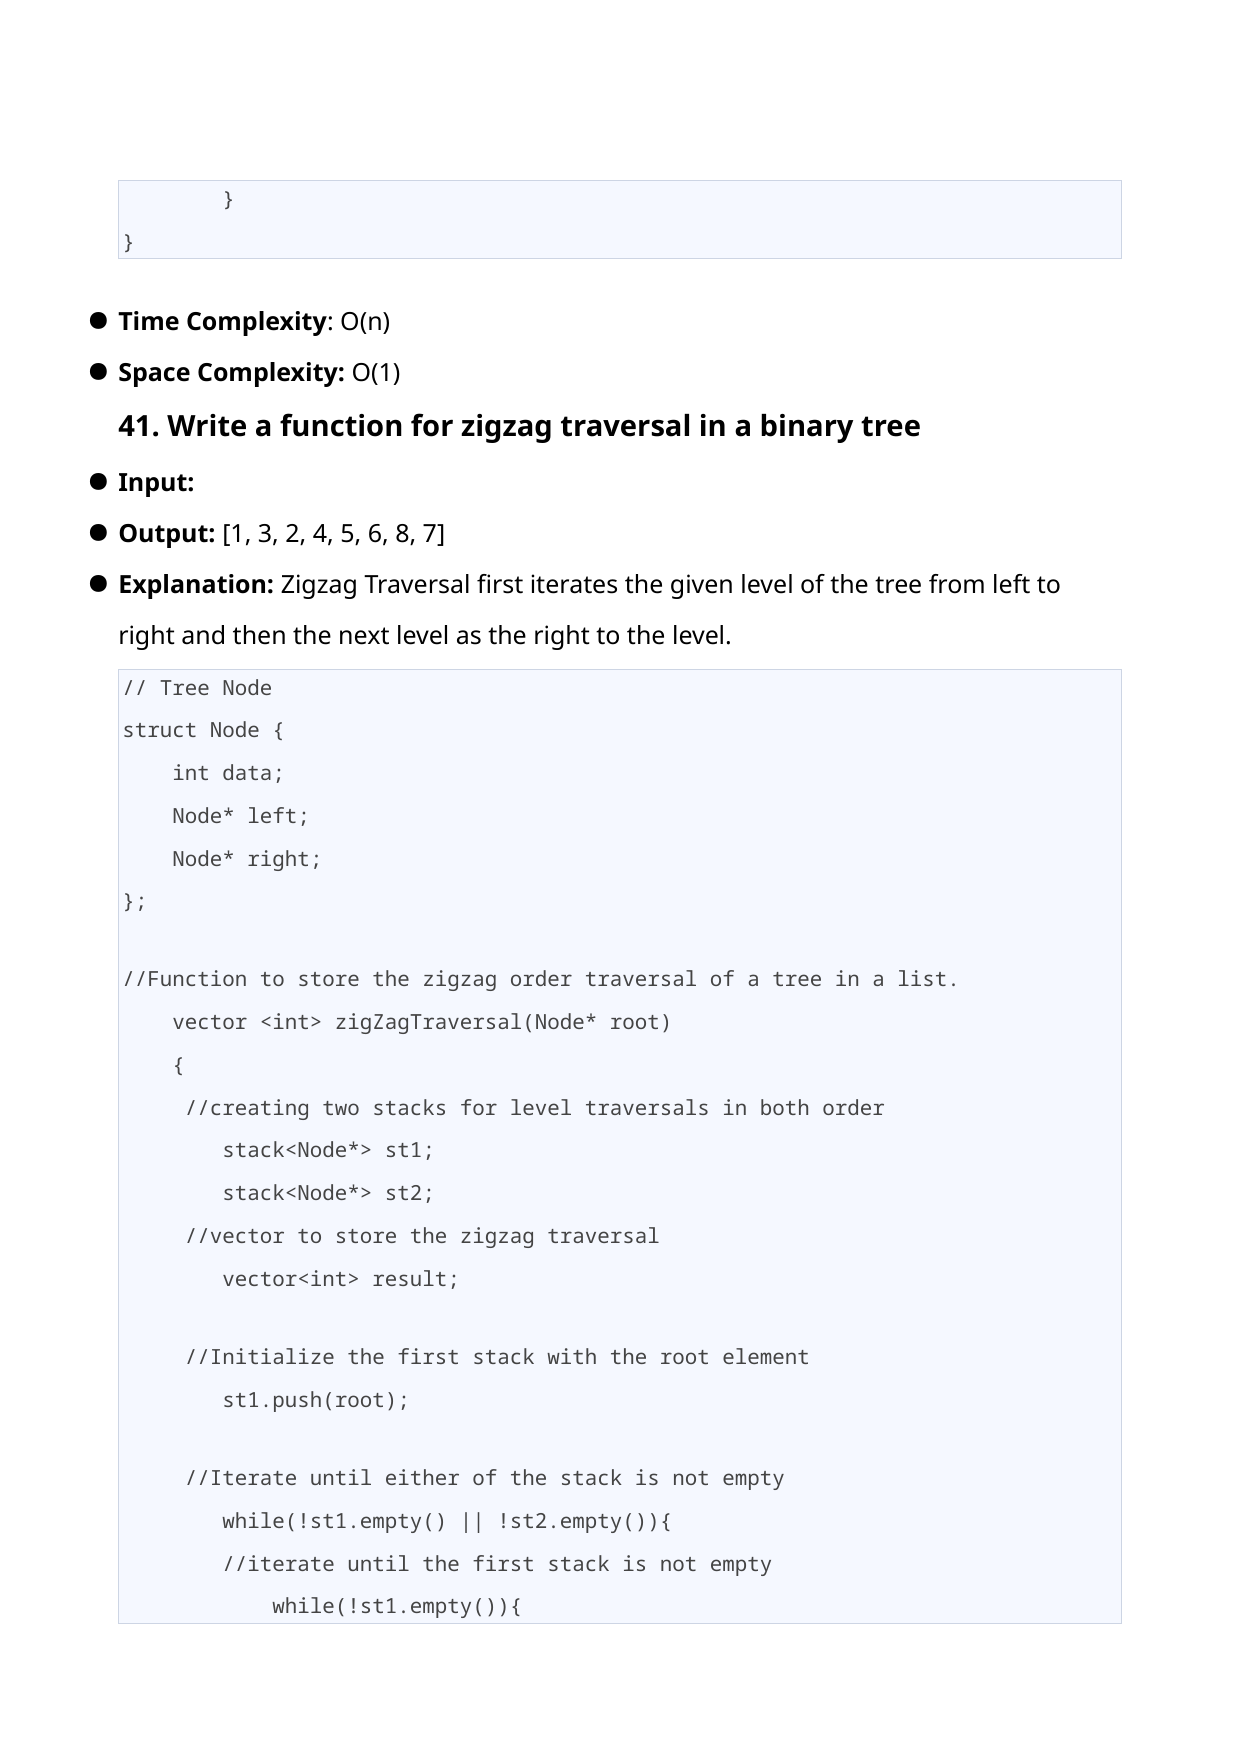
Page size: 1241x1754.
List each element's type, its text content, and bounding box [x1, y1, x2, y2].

text //Function to store the zigzag order traversal of a tree in a list. [119, 961, 1121, 993]
list Output: [1, 3, 2, 4, 5, 6, 8, 7] [118, 516, 1122, 550]
text }; [119, 882, 1121, 915]
text int data; [119, 754, 1121, 787]
text //iterate until the first stack is not empty [119, 1545, 1121, 1577]
list Space Complexity: O(1) [118, 354, 1122, 388]
text vector<int> result; [119, 1260, 1121, 1292]
text } [119, 181, 1121, 213]
list Input: [118, 465, 1122, 499]
text //vector to store the zigzag traversal [119, 1217, 1121, 1250]
list Explanation: Zigzag Traversal first iterates the given level of the tree from left to right and then the next level as the right to the level. [118, 567, 1122, 652]
text //creating two stacks for level traversals in both order [119, 1089, 1121, 1121]
text stack<Node*> st2; [119, 1174, 1121, 1207]
text st1.push(root); [119, 1381, 1121, 1413]
list Time Complexity: O(n) [118, 303, 1122, 337]
subtitle 41. Write a function for zigzag traversal in a binary tree [118, 405, 1122, 445]
text //Initialize the first stack with the root element [119, 1338, 1121, 1371]
text // Tree Node [119, 670, 1121, 701]
text Node* right; [119, 840, 1121, 872]
text stack<Node*> st1; [119, 1132, 1121, 1164]
text struct Node { [119, 711, 1121, 744]
text //Iterate until either of the stack is not empty [119, 1459, 1121, 1492]
text } [119, 223, 1121, 258]
text vector <int> zigZagTraversal(Node* root) [119, 1003, 1121, 1036]
text while(!st1.empty() || !st2.empty()){ [119, 1502, 1121, 1534]
text while(!st1.empty()){ [119, 1588, 1121, 1623]
text Node* left; [119, 797, 1121, 829]
text { [119, 1046, 1121, 1078]
